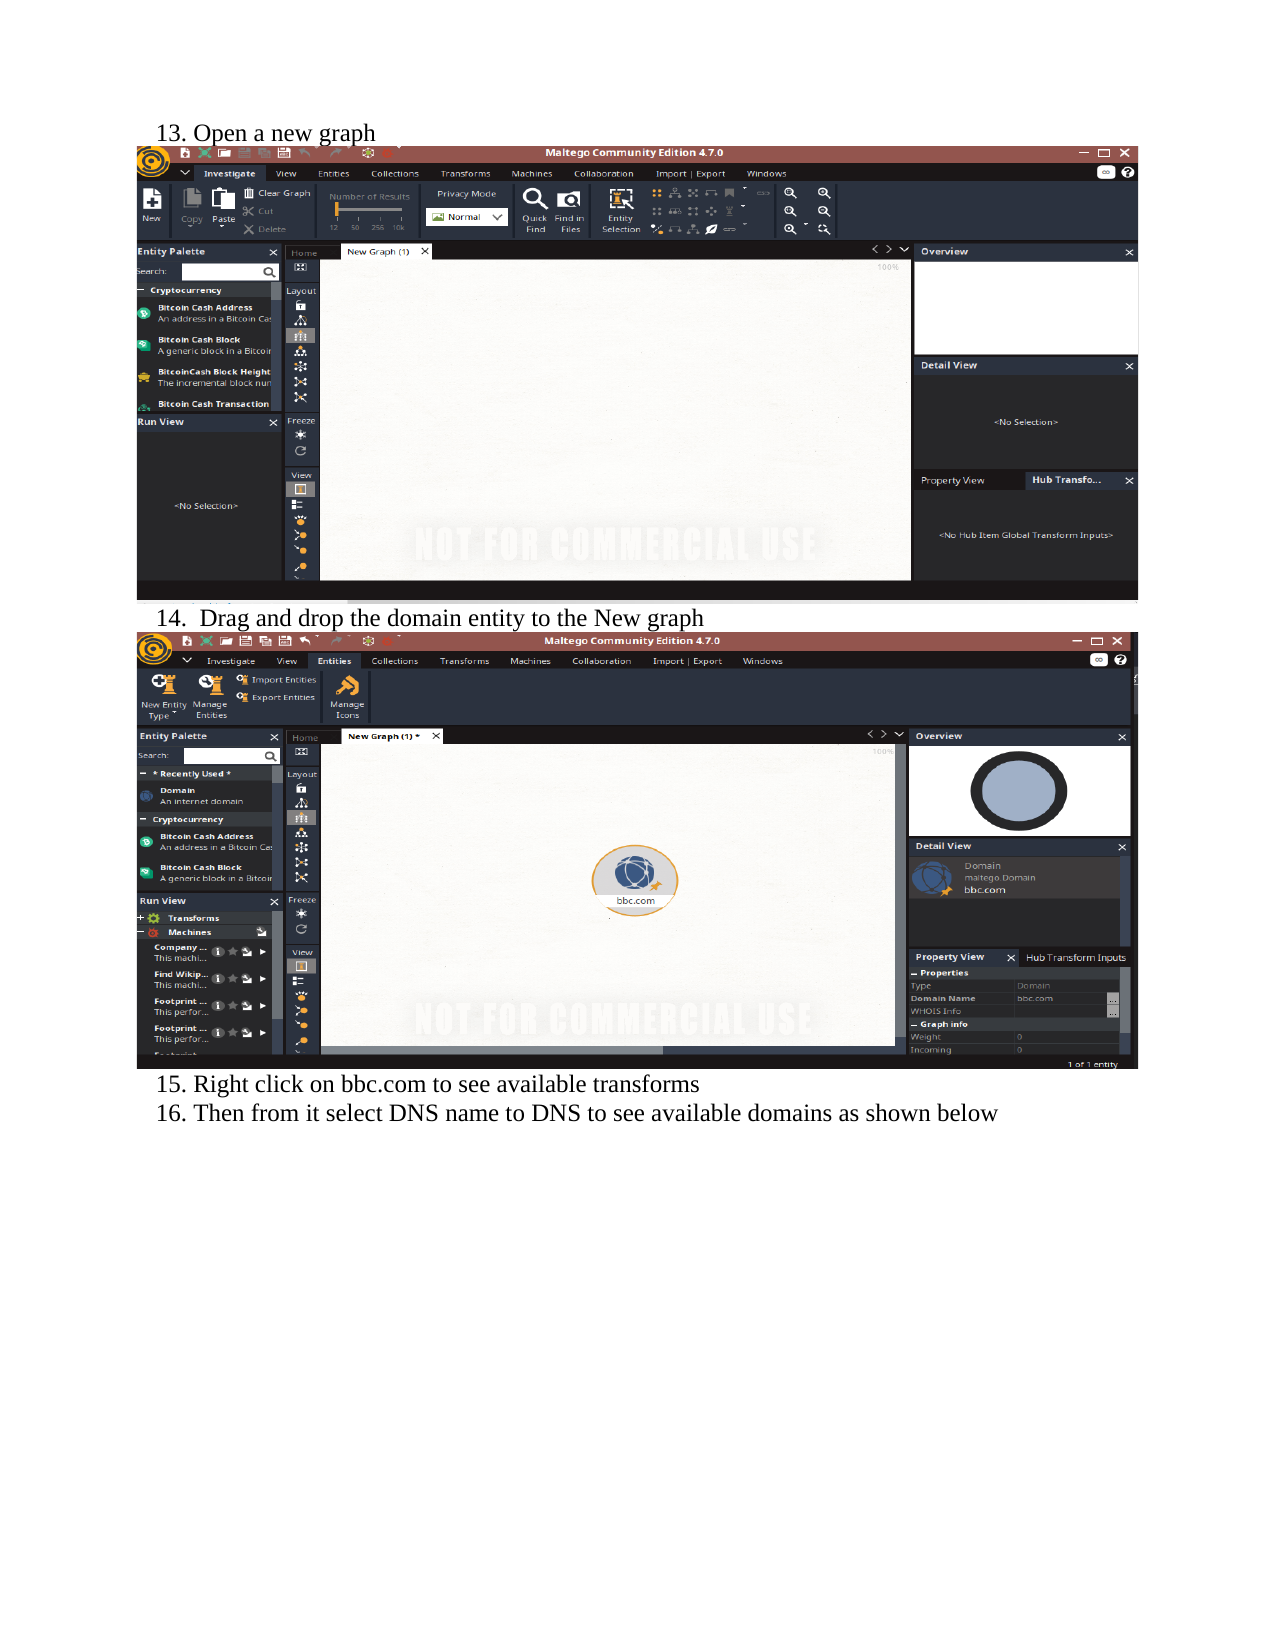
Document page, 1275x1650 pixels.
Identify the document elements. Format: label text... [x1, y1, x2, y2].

list Then from it select DNS name to DNS to see available domains as shown below [156, 1098, 1157, 1126]
list Drag and drop the domain entity to the New graph [156, 147, 1157, 632]
picture [136, 146, 1139, 604]
list Right click on bbc.com to see available transforms [156, 632, 1157, 1098]
picture [136, 632, 1139, 1069]
list Open a new graph [156, 118, 1157, 147]
